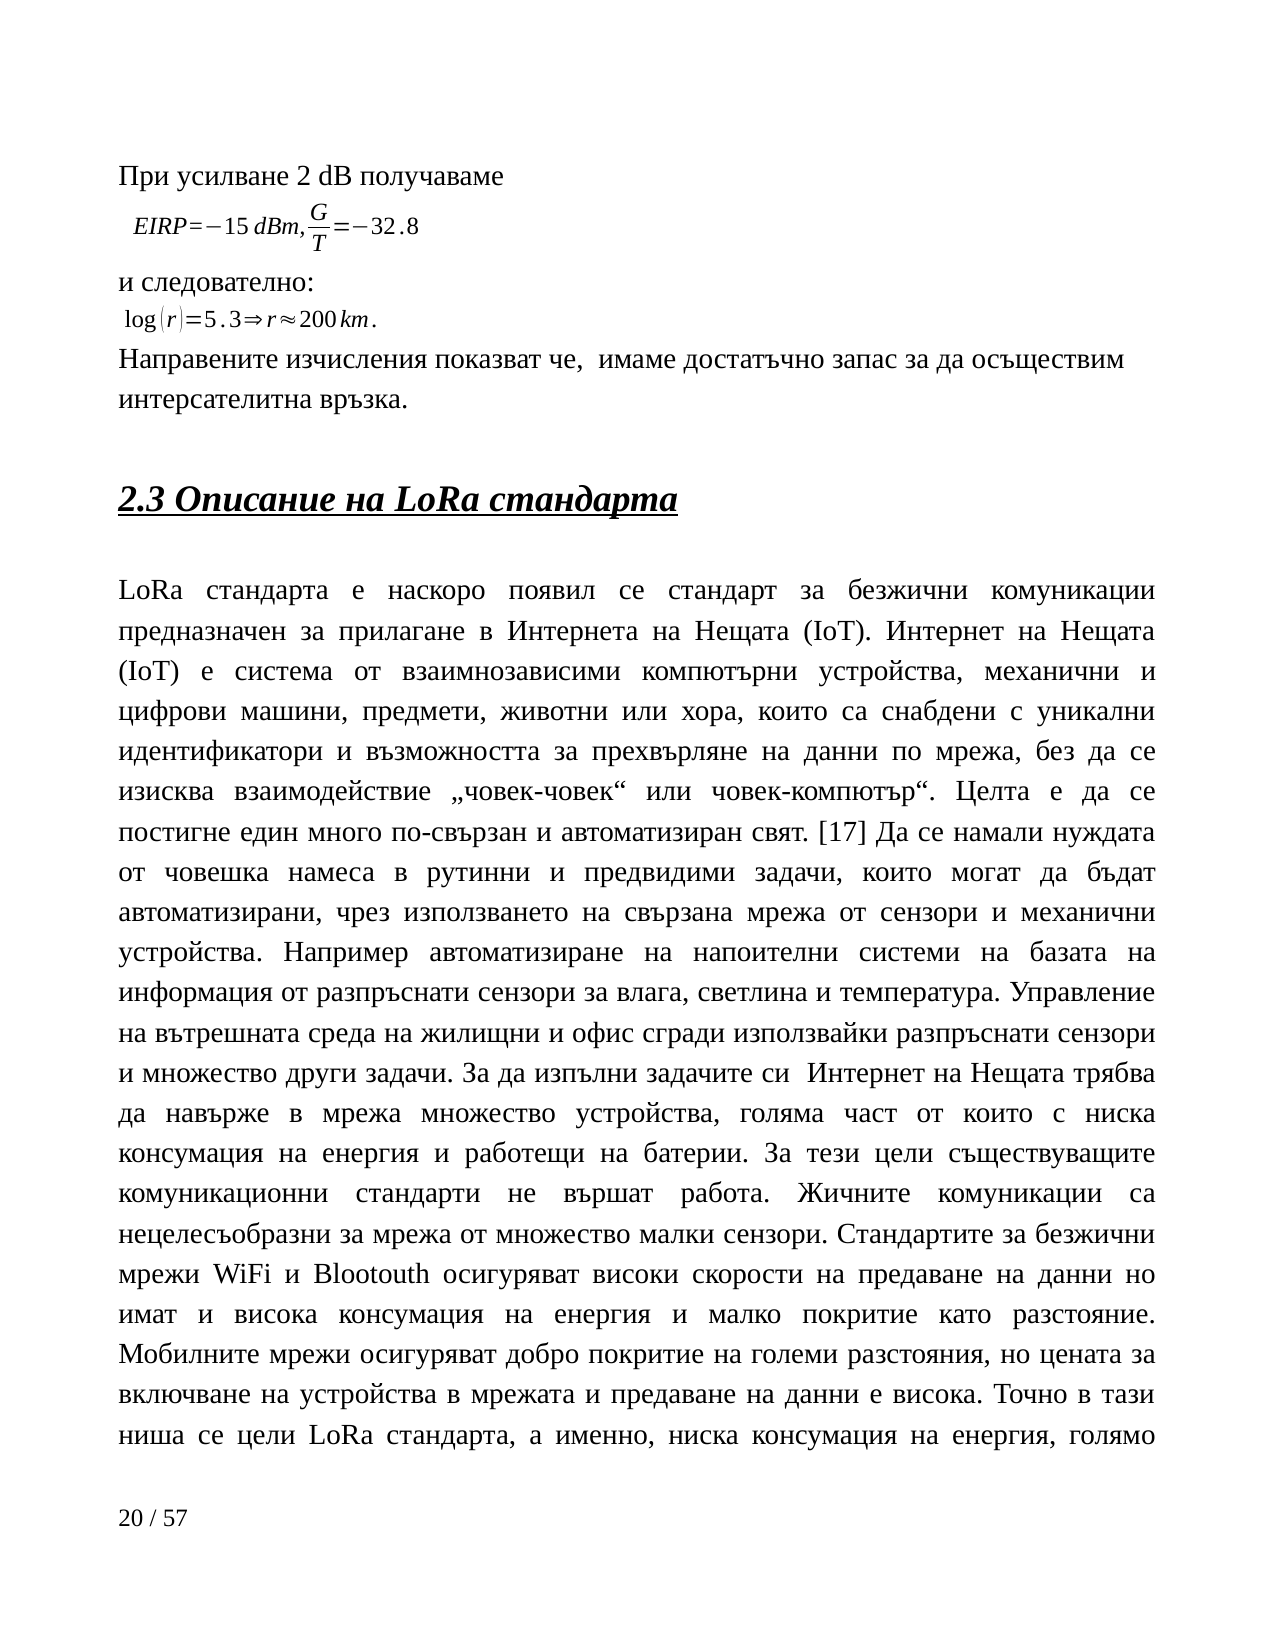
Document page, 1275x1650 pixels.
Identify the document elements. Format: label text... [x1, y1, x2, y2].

text и следователно: [118, 264, 1157, 298]
text Направените изчисления показват че, имаме достатъчно запас за да осъществим интерсателитна връзка. [118, 341, 1157, 414]
subtitle 2.3 Описание на LoRa стандарта [118, 477, 1157, 520]
text При усилване 2 dB получаваме [118, 158, 1157, 192]
text LoRa стандарта е наскоро появил се стандарт за безжични комуникации предназначен за прилагане в Интернета на Нещата (IoT). Интернет на Нещата (IoT) е система от взаимнозависими компютърни устройства, механични и цифрови машини, предмети, животни или хора, които са снабдени с уникални идентификатори и възможността за прехвърляне на данни по мрежа, без да се изисква взаимодействие „човек-човек“ или човек-компютър“. Целта е да се постигне един много по-свързан и автоматизиран свят. [17] Да се намали нуждата от човешка намеса в рутинни и предвидими задачи, които могат да бъдат автоматизирани, чрез използването на свързана мрежа от сензори и механични устройства. Например автоматизиране на напоителни системи на базата на информация от разпръснати сензори за влага, светлина и температура. Управление на вътрешната среда на жилищни и офис сгради използвайки разпръснати сензори и множество други задачи. За да изпълни задачите си Интернет на Нещата трябва да навърже в мрежа множество устройства, голяма част от които с ниска консумация на енергия и работещи на батерии. За тези цели съществуващите комуникационни стандарти не вършат работа. Жичните комуникации са нецелесъобразни за мрежа от множество малки сензори. Стандартите за безжични мрежи WiFi и Blootouth осигуряват високи скорости на предаване на данни но имат и висока консумация на енергия и малко покритие като разстояние. Мобилните мрежи осигуряват добро покритие на големи разстояния, но цената за включване на устройства в мрежата и предаване на данни е висока. Точно в тази ниша се цели LoRa стандарта, а именно, ниска консумация на енергия, голямо [118, 572, 1157, 1450]
